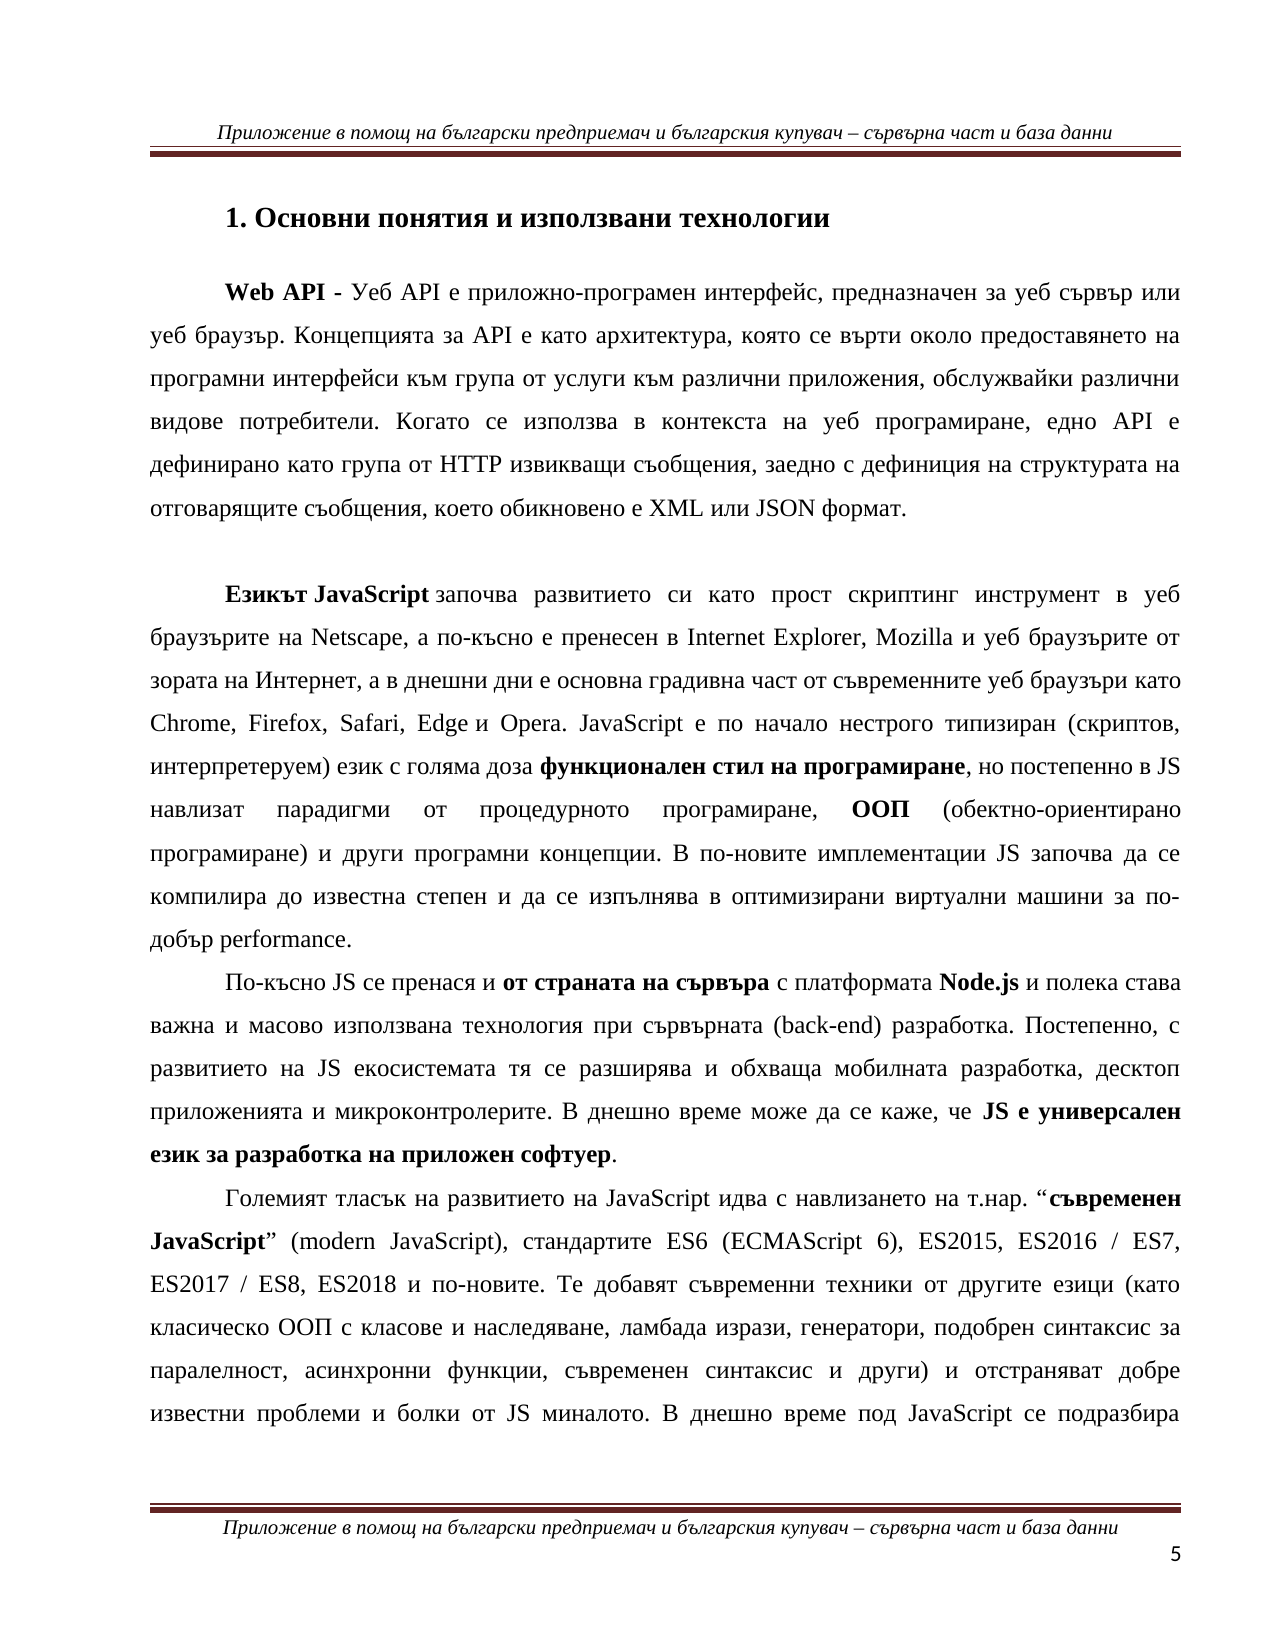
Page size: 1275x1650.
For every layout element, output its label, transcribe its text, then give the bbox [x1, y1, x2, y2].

text 1. Основни понятия и използвани технологии [150, 200, 1181, 234]
text По-късно JS се пренася и от страната на сървъра с платформата Node.js и полека става важна и масово използвана технология при сървърната (back-end) разработка. Постепенно, с развитието на JS екосистемата тя се разширява и обхваща мобилната разработка, десктоп приложенията и микроконтролерите. В днешно време може да се каже, че JS е универсален език за разработка на приложен софтуер. [150, 967, 1181, 1168]
text Големият тласък на развитието на JavaScript идва с навлизането на т.нар. “съвременен JavaScript” (modern JavaScript), стандартите ES6 (ECMAScript 6), ES2015, ES2016 / ES7, ES2017 / ES8, ES2018 и по-новите. Те добавят съвременни техники от другите езици (като класическо ООП с класове и наследяване, ламбада изрази, генератори, подобрен синтаксис за паралелност, асинхронни функции, съвременен синтаксис и други) и отстраняват добре известни проблеми и болки от JS миналото. В днешно време под JavaScript се подразбира [150, 1183, 1181, 1427]
text Web API - Уеб API е приложно-програмен интерфейс, предназначен за уеб сървър или уеб браузър. Концепцията за API е като архитектура, която се върти около предоставянето на програмни интерфейси към група от услуги към различни приложения, обслужвайки различни видове потребители. Когато се използва в контекста на уеб програмиране, едно API е дефинирано като група от HTTP извикващи съобщения, заедно с дефиниция на структурата на отговарящите съобщения, което обикновено е XML или JSON формат. [150, 277, 1181, 521]
text Езикът JavaScript започва развитието си като прост скриптинг инструмент в уеб браузърите на Netscape, а по-късно е пренесен в Internet Explorer, Mozilla и уеб браузърите от зората на Интернет, а в днешни дни е основна градивна част от съвременните уеб браузъри като Chrome, Firefox, Safari, Edge и Opera. JavaScript е по начало нестрого типизиран (скриптов, интерпретеруем) език с голяма доза функционален стил на програмиране, но постепенно в JS навлизат парадигми от процедурното програмиране, ООП (обектно-ориентирано програмиране) и други програмни концепции. В по-новите имплементации JS започва да се компилира до известна степен и да се изпълнява в оптимизирани виртуални машини за по-добър performance. [150, 579, 1181, 953]
